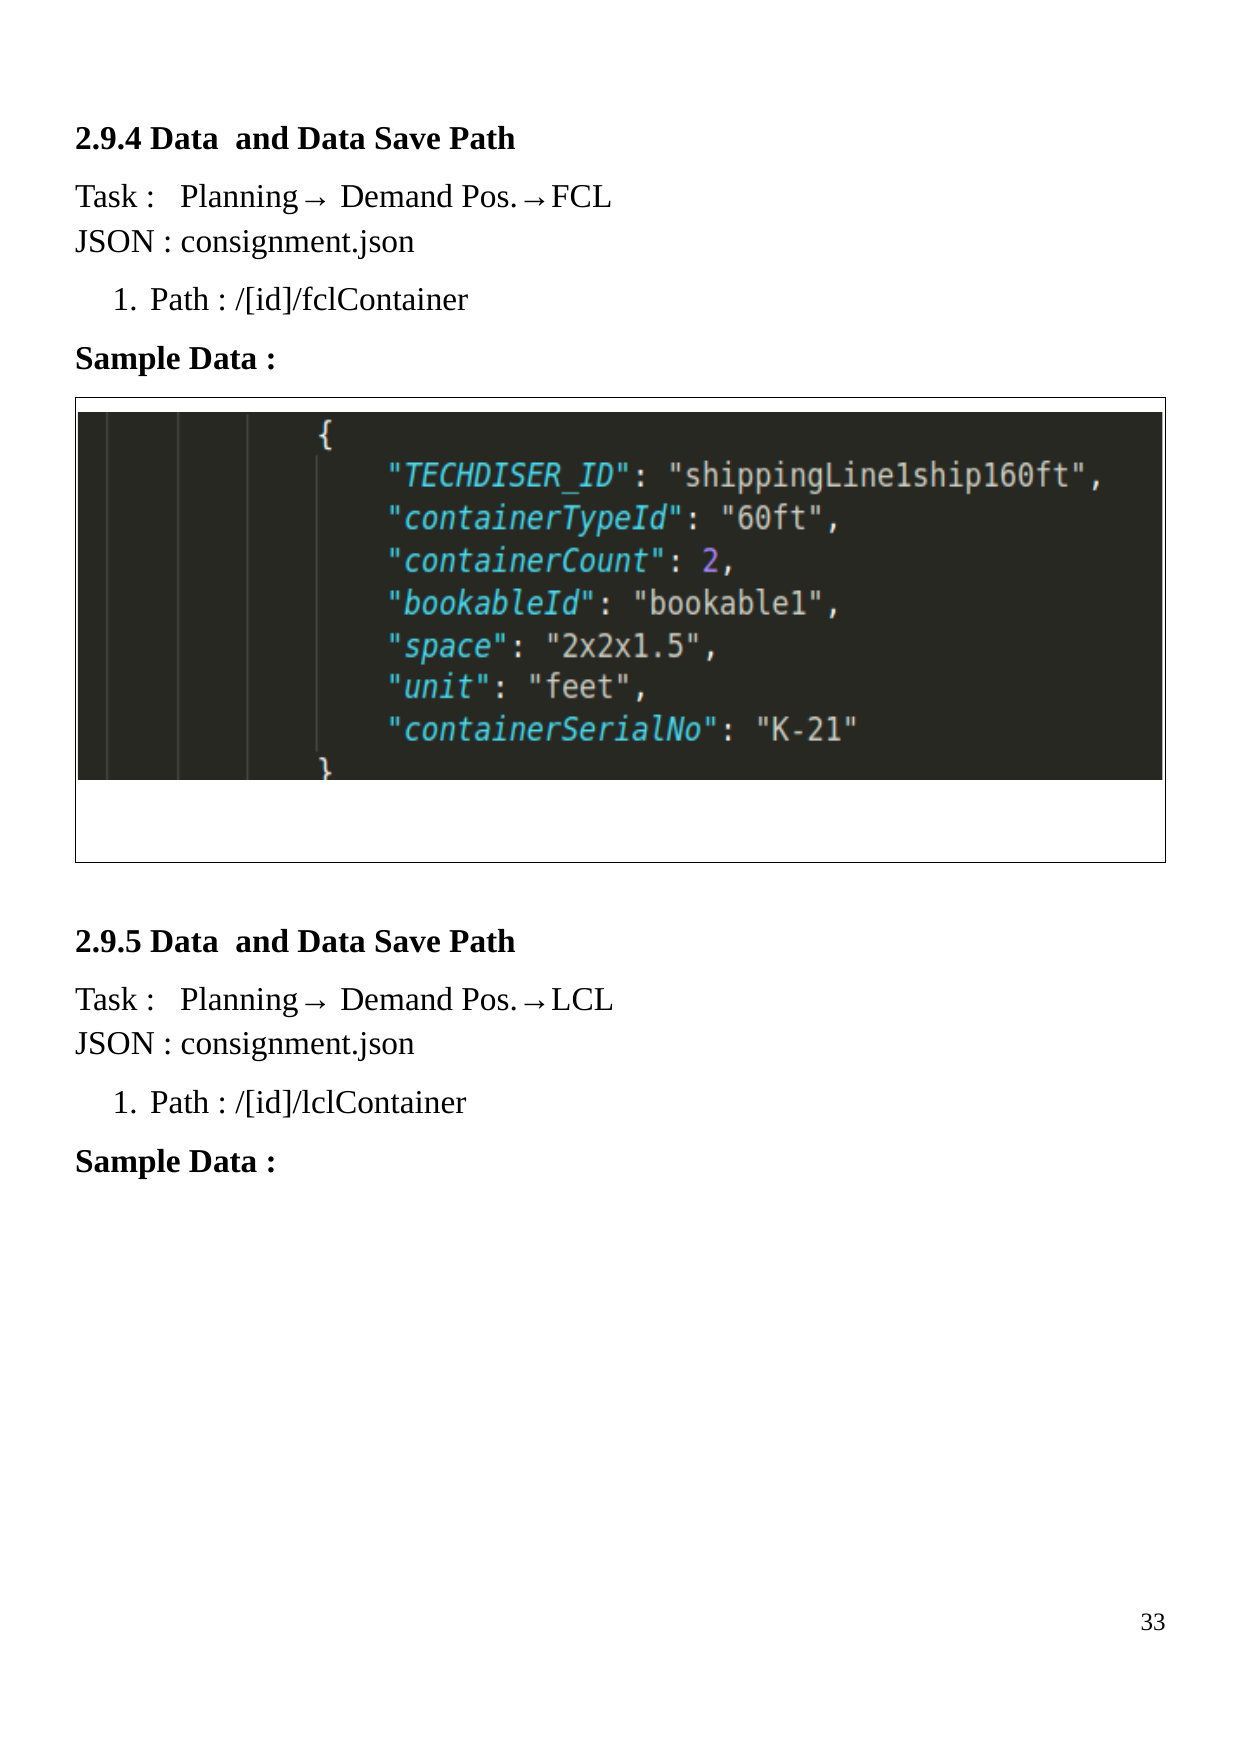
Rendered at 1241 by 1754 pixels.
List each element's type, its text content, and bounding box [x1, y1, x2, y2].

picture [77, 412, 1163, 780]
list Path : /[id]/fclContainer [112, 279, 1165, 318]
text JSON : consignment.json [75, 221, 1165, 259]
text Task : Planning→ Demand Pos.→FCL [75, 177, 1165, 215]
text Sample Data : [75, 338, 1165, 376]
text 2.9.5 Data and Data Save Path [75, 921, 1165, 959]
text Task : Planning→ Demand Pos.→LCL [75, 979, 1165, 1018]
text Sample Data : [75, 1141, 1165, 1179]
text JSON : consignment.json [75, 1024, 1165, 1062]
list Path : /[id]/lclContainer [112, 1082, 1165, 1121]
text 2.9.4 Data and Data Save Path [75, 118, 1165, 156]
table_header [76, 398, 1165, 862]
